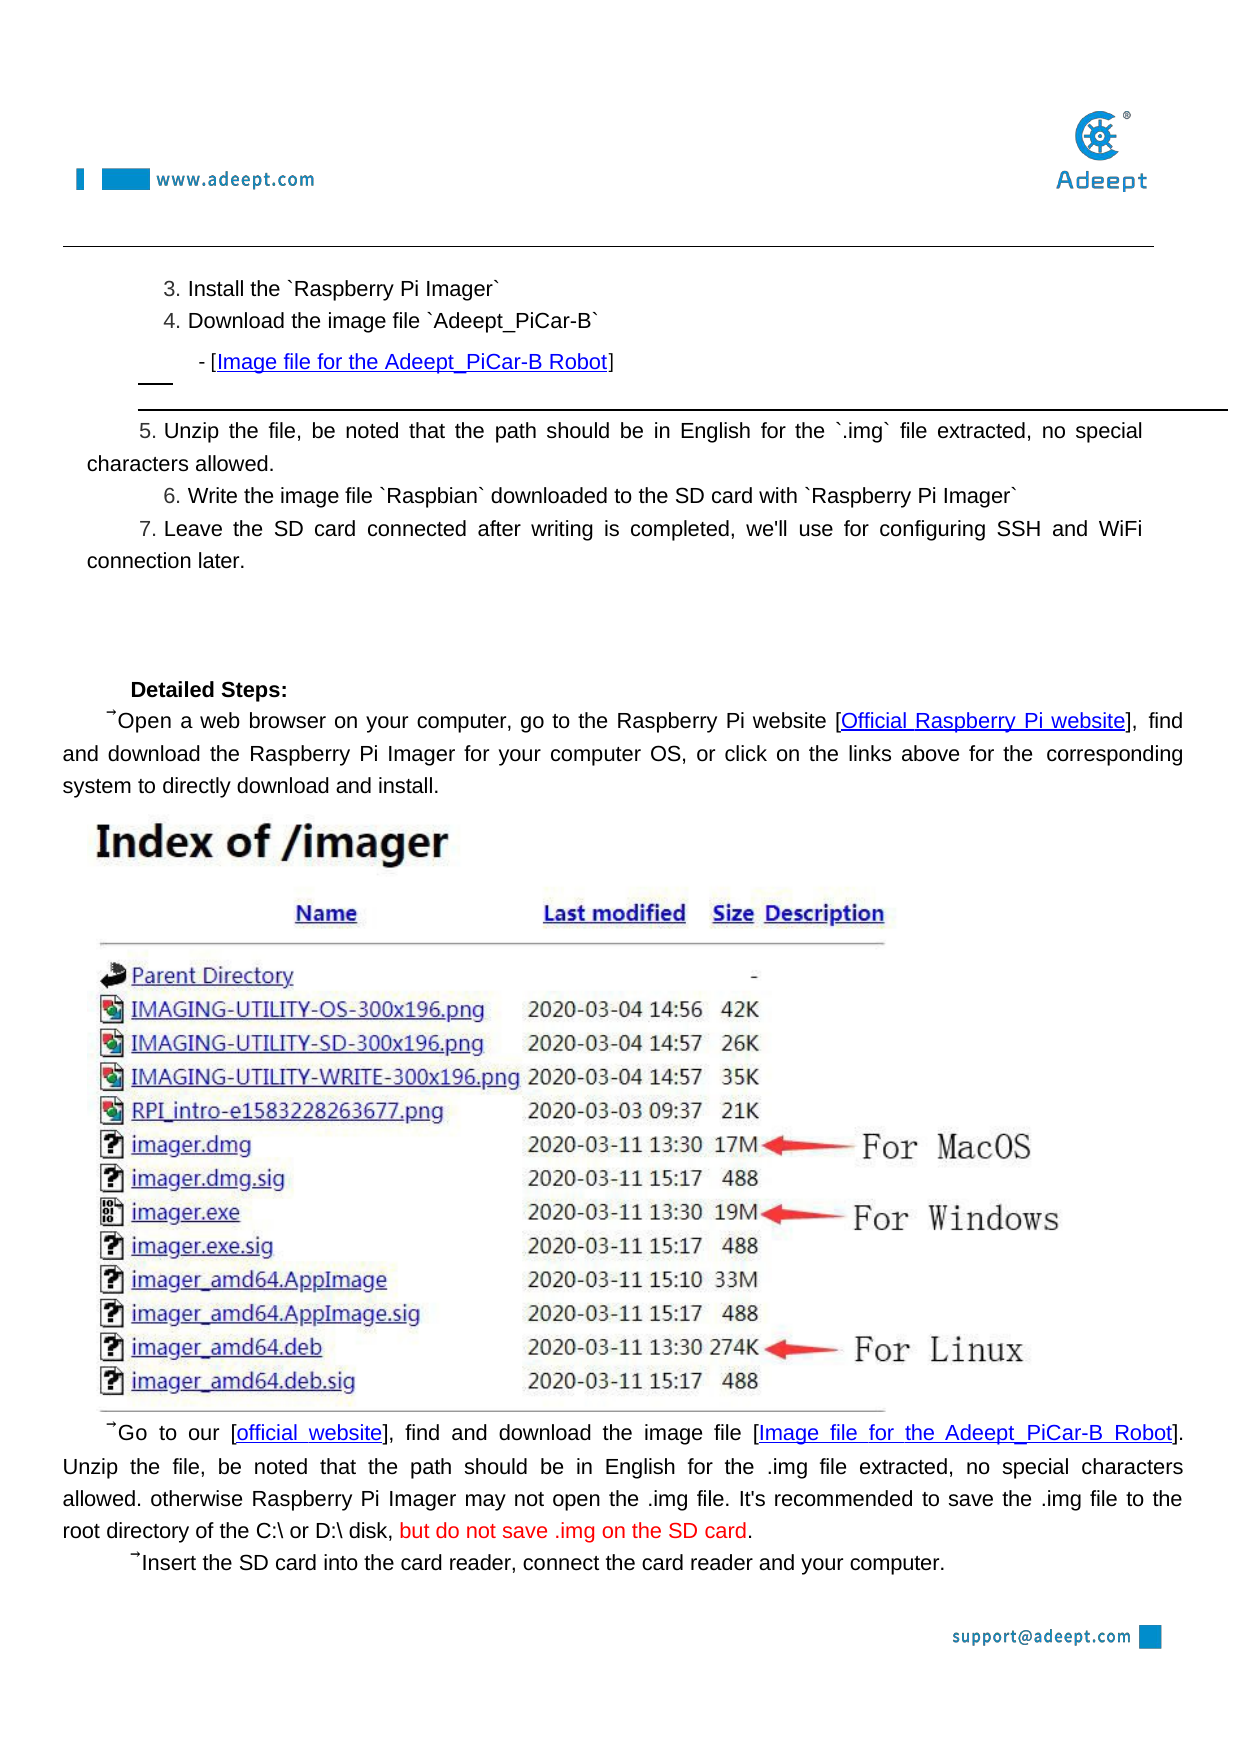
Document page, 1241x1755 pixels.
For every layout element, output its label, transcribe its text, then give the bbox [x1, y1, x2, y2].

text ⃗Open a web browser on your computer, go to the Raspberry Pi website [Official Raspberry Pi website], find and download the Raspberry Pi Imager for your computer OS, or click on the links above for the corresponding system to directly download and install. [62, 705, 1183, 798]
text ⃗Insert the SD card into the card reader, connect the card reader and your computer. [141, 1550, 1195, 1576]
list Write the image file `Raspbian` downloaded to the SD card with `Raspberry Pi Imager` [163, 483, 1195, 509]
list Install the `Raspberry Pi Imager` [163, 276, 1195, 301]
list Download the image file `Adeept_PiCar-B` [163, 308, 1195, 333]
list Unzip the file, be noted that the path should be in English for the `.img` file extracted, no special characters allowed. [62, 389, 1176, 476]
list Leave the SD card connected after writing is completed, we'll use for configuring SSH and WiFi connection later. [62, 516, 1176, 574]
list [Image file for the Adeept_PiCar-B Robot] [198, 348, 1195, 375]
text ⃗Go to our [official website], find and download the image file [Image file for the Adeept_PiCar-B Robot]. Unzip the file, be noted that the path should be in English for the .img file extracted, no special characters allowed. otherwise Raspberry Pi Imager may not open the .img file. It's recommended to save the .img file to the root directory of the C:\ or D:\ disk, but do not save .img on the SD card. [62, 1417, 1184, 1543]
subtitle Detailed Steps: [130, 677, 1195, 702]
